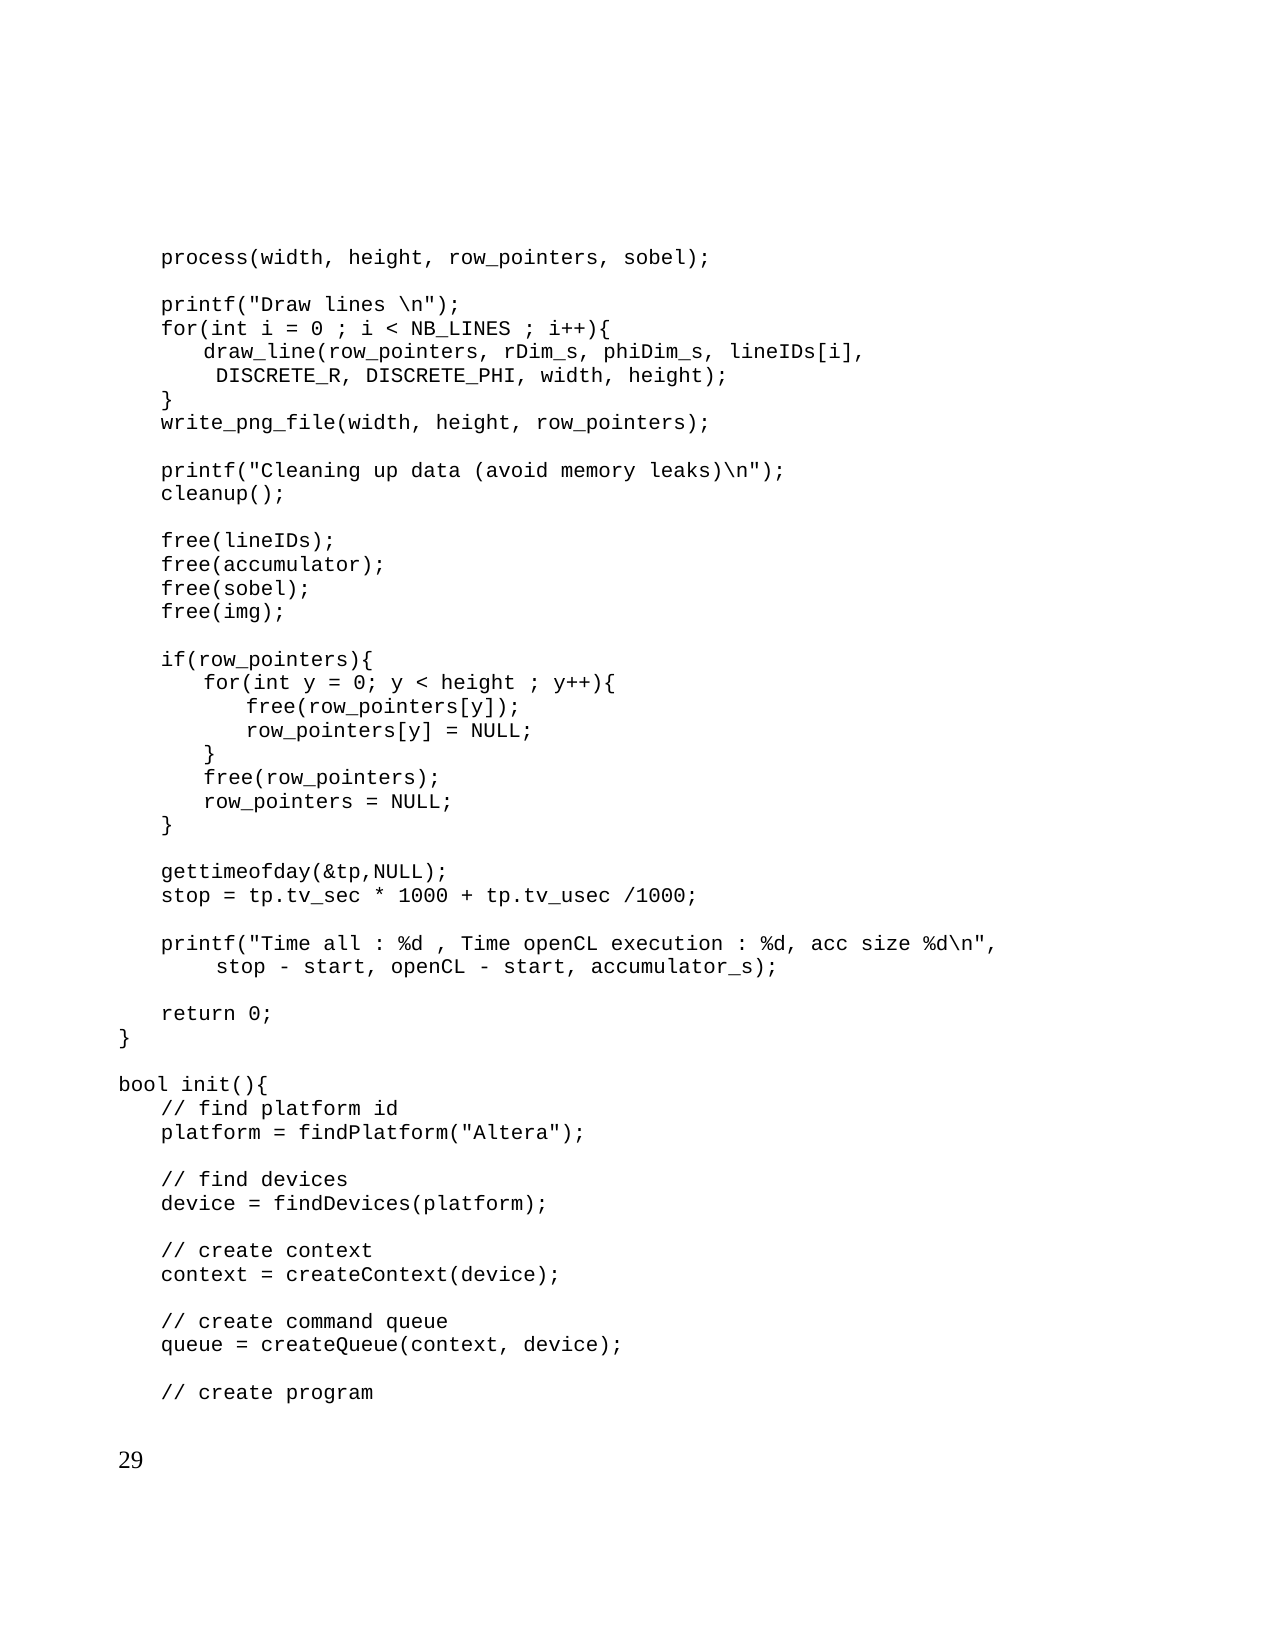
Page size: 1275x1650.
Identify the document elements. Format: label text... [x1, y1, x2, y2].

text free(row_pointers); [118, 767, 1157, 791]
text return 0; [118, 1003, 1157, 1027]
text queue = createQueue(context, device); [118, 1334, 1157, 1358]
text printf("Cleaning up data (avoid memory leaks)\n"); [118, 459, 1157, 483]
text } [118, 743, 1157, 767]
text // create program [118, 1382, 1157, 1405]
text } [118, 1027, 1157, 1051]
text free(sobel); [118, 578, 1157, 601]
text free(row_pointers[y]); [118, 696, 1157, 720]
text process(width, height, row_pointers, sobel); [118, 247, 1157, 270]
text bool init(){ [118, 1074, 1157, 1098]
text printf("Draw lines \n"); [118, 294, 1157, 318]
text write_png_file(width, height, row_pointers); [118, 412, 1157, 436]
text gettimeofday(&tp,NULL); [118, 862, 1157, 885]
text row_pointers[y] = NULL; [118, 720, 1157, 743]
text device = findDevices(platform); [118, 1193, 1157, 1216]
text // create command queue [118, 1311, 1157, 1334]
text platform = findPlatform("Altera"); [118, 1122, 1157, 1145]
text if(row_pointers){ [118, 649, 1157, 672]
text } [118, 389, 1157, 412]
text free(accumulator); [118, 554, 1157, 578]
text free(lineIDs); [118, 531, 1157, 554]
text for(int i = 0 ; i < NB_LINES ; i++){ [118, 318, 1157, 341]
text // find devices [118, 1169, 1157, 1193]
text for(int y = 0; y < height ; y++){ [118, 672, 1157, 696]
text stop = tp.tv_sec * 1000 + tp.tv_usec /1000; [118, 885, 1157, 909]
text row_pointers = NULL; [118, 791, 1157, 814]
text cleanup(); [118, 483, 1157, 507]
text context = createContext(device); [118, 1263, 1157, 1287]
text free(img); [118, 601, 1157, 625]
text } [118, 814, 1157, 838]
text draw_line(row_pointers, rDim_s, phiDim_s, lineIDs[i], [118, 341, 1157, 365]
text // find platform id [118, 1098, 1157, 1122]
text // create context [118, 1240, 1157, 1263]
text printf("Time all : %d , Time openCL execution : %d, acc size %d\n", [118, 932, 1157, 956]
text DISCRETE_R, DISCRETE_PHI, width, height); [118, 365, 1157, 389]
text stop - start, openCL - start, accumulator_s); [118, 956, 1157, 980]
